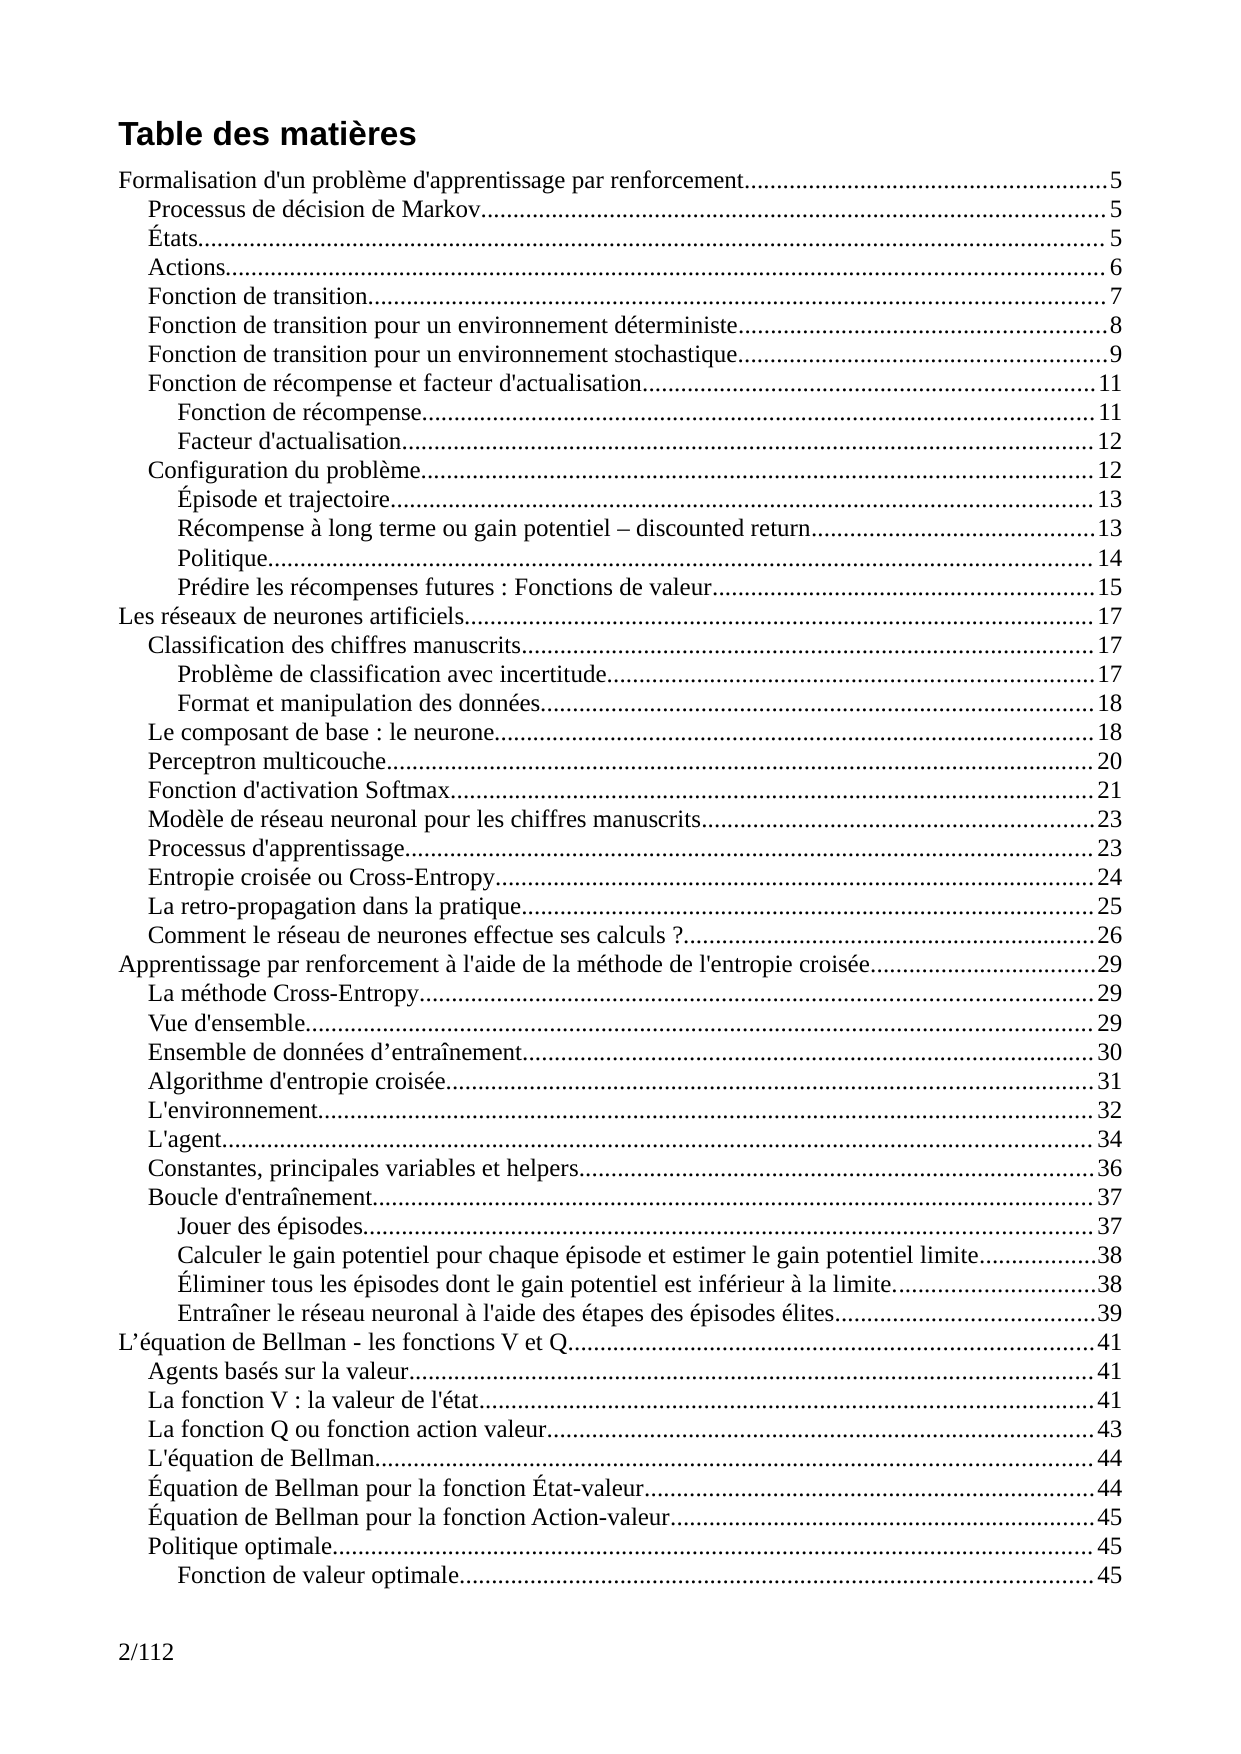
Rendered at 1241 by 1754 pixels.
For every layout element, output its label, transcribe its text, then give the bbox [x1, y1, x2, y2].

text Ensemble de données d’entraînement 30 [148, 1036, 1122, 1066]
text Apprentissage par renforcement à l'aide de la méthode de l'entropie croisée 29 [118, 949, 1122, 978]
text Fonction de récompense et facteur d'actualisation 11 [148, 368, 1122, 397]
text La fonction V : la valeur de l'état 41 [148, 1385, 1122, 1414]
text Prédire les récompenses futures : Fonctions de valeur 15 [177, 571, 1122, 601]
text L’équation de Bellman - les fonctions V et Q 41 [118, 1327, 1122, 1356]
text Équation de Bellman pour la fonction Action-valeur 45 [148, 1501, 1122, 1531]
text Fonction d'activation Softmax 21 [148, 775, 1122, 804]
text Comment le réseau de neurones effectue ses calculs ? 26 [148, 920, 1122, 949]
text Processus d'apprentissage 23 [148, 833, 1122, 862]
text Actions 6 [148, 252, 1122, 281]
text L'environnement 32 [148, 1094, 1122, 1124]
text Vue d'ensemble 29 [148, 1007, 1122, 1036]
text Politique 14 [177, 542, 1122, 571]
text Perceptron multicouche 20 [148, 746, 1122, 775]
text Facteur d'actualisation 12 [177, 426, 1122, 455]
text Agents basés sur la valeur 41 [148, 1356, 1122, 1385]
text États 5 [148, 223, 1122, 252]
text Fonction de transition pour un environnement déterministe 8 [148, 310, 1122, 339]
text Fonction de transition pour un environnement stochastique 9 [148, 339, 1122, 368]
text Politique optimale 45 [148, 1531, 1122, 1559]
text Problème de classification avec incertitude 17 [177, 659, 1122, 688]
text Équation de Bellman pour la fonction État-valeur 44 [148, 1472, 1122, 1501]
text La retro-propagation dans la pratique 25 [148, 891, 1122, 920]
text Formalisation d'un problème d'apprentissage par renforcement 5 [118, 164, 1122, 194]
text La fonction Q ou fonction action valeur 43 [148, 1414, 1122, 1443]
text L'agent 34 [148, 1124, 1122, 1153]
text Le composant de base : le neurone 18 [148, 717, 1122, 746]
text Boucle d'entraînement 37 [148, 1182, 1122, 1211]
text Entraîner le réseau neuronal à l'aide des étapes des épisodes élites 39 [177, 1298, 1122, 1327]
text Entropie croisée ou Cross-Entropy 24 [148, 862, 1122, 891]
text Format et manipulation des données 18 [177, 688, 1122, 717]
text Les réseaux de neurones artificiels 17 [118, 601, 1122, 629]
text Fonction de récompense 11 [177, 397, 1122, 426]
text Processus de décision de Markov 5 [148, 194, 1122, 223]
text Classification des chiffres manuscrits 17 [148, 629, 1122, 659]
text Fonction de transition 7 [148, 281, 1122, 310]
text Modèle de réseau neuronal pour les chiffres manuscrits 23 [148, 804, 1122, 833]
text Configuration du problème 12 [148, 455, 1122, 484]
text La méthode Cross-Entropy 29 [148, 978, 1122, 1007]
text L'équation de Bellman 44 [148, 1443, 1122, 1472]
text Constantes, principales variables et helpers 36 [148, 1153, 1122, 1182]
text Éliminer tous les épisodes dont le gain potentiel est inférieur à la limite. 38 [177, 1269, 1122, 1298]
text Récompense à long terme ou gain potentiel – discounted return 13 [177, 513, 1122, 542]
text Algorithme d'entropie croisée 31 [148, 1066, 1122, 1094]
subtitle Table des matières [118, 113, 1122, 152]
text Épisode et trajectoire 13 [177, 484, 1122, 513]
text Calculer le gain potentiel pour chaque épisode et estimer le gain potentiel limite 38 [177, 1240, 1122, 1269]
text Fonction de valeur optimale 45 [177, 1559, 1122, 1589]
text Jouer des épisodes 37 [177, 1211, 1122, 1240]
